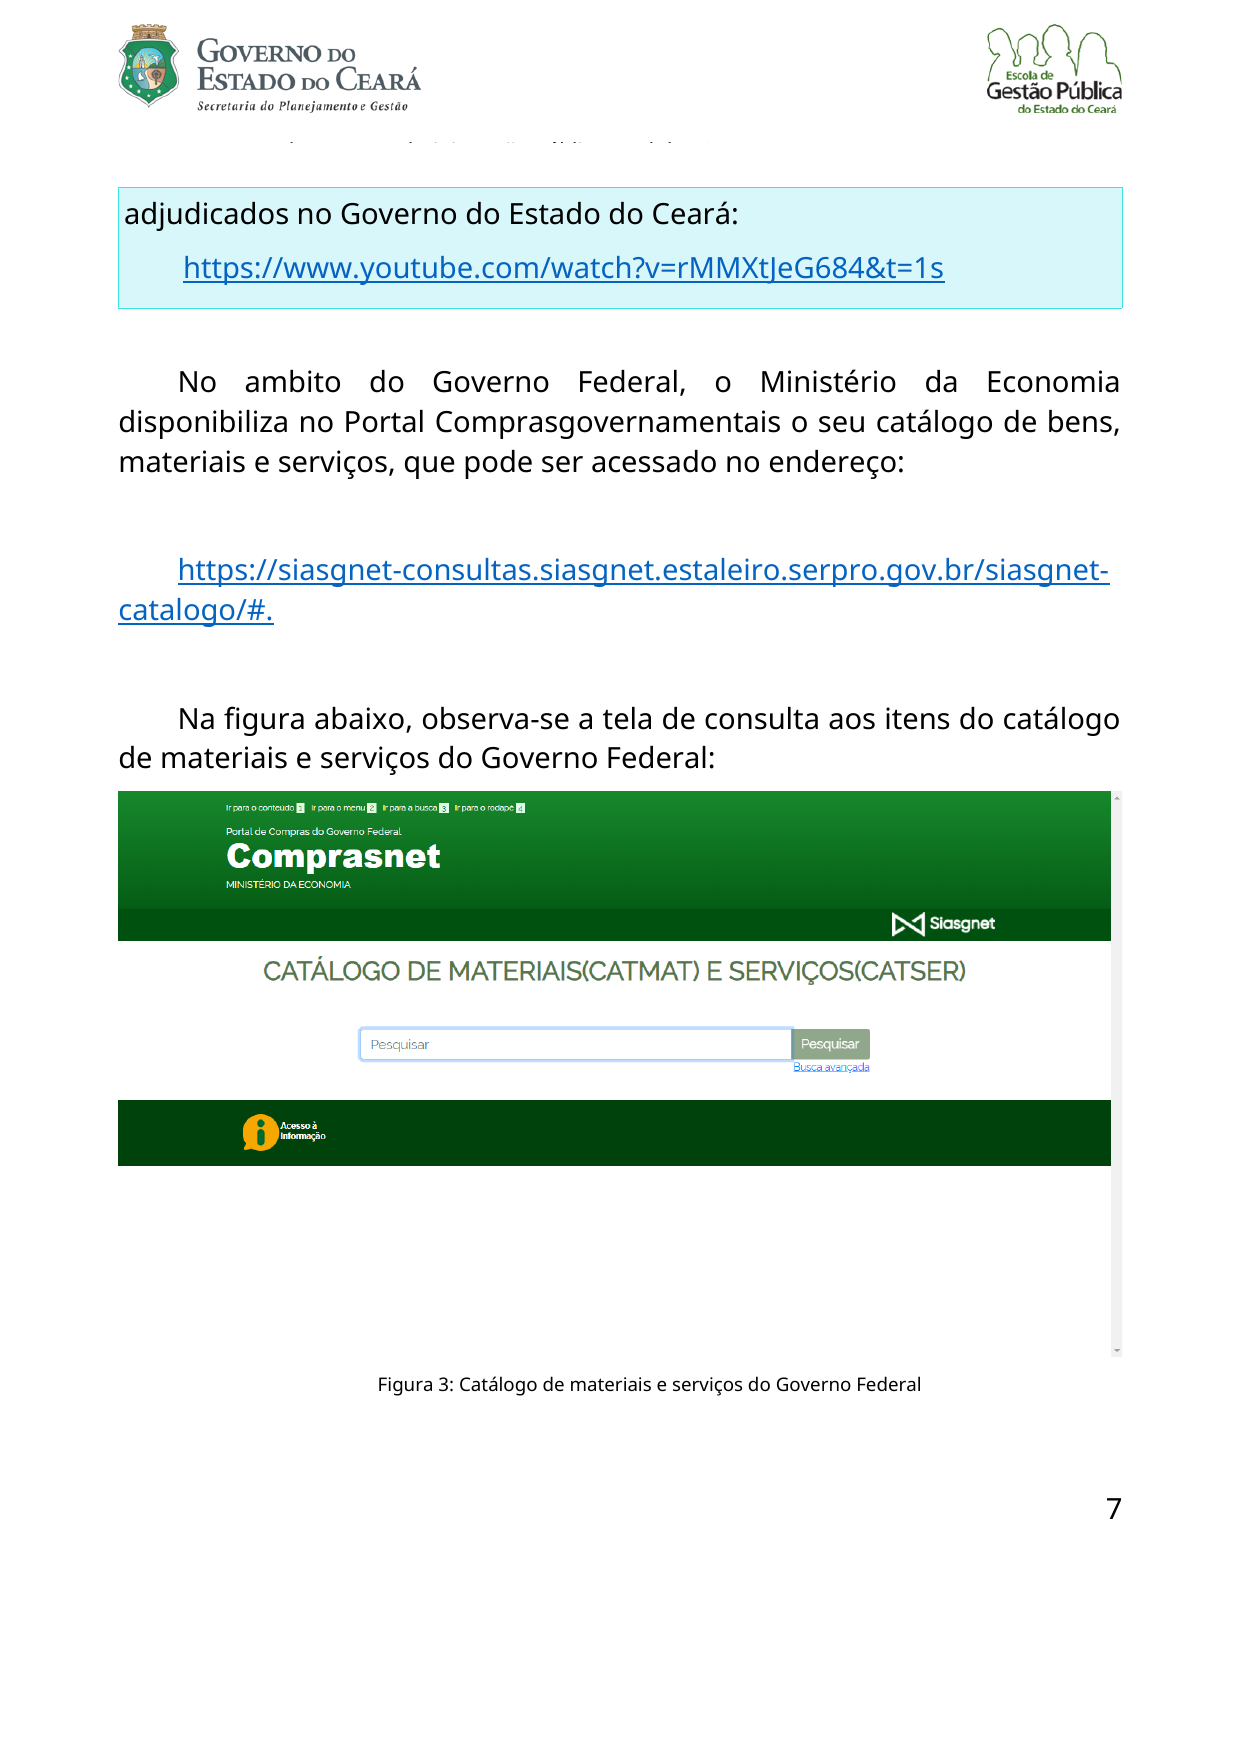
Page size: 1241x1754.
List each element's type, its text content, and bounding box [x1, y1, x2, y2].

picture [118, 791, 1123, 1357]
picture [118, 24, 1122, 113]
text Figura 3: Catálogo de materiais e serviços do Governo Federal [118, 1357, 1122, 1396]
text https://siasgnet-consultas.siasgnet.estaleiro.serpro.gov.br/siasgnet-catalogo/#. [118, 550, 1122, 629]
text Na figura abaixo, observa-se a tela de consulta aos itens do catálogo de materiais e serviços do Governo Federal: [118, 698, 1122, 777]
text No ambito do Governo Federal, o Ministério da Economia disponibiliza no Portal Comprasgovernamentais o seu catálogo de bens, materiais e serviços, que pode ser acessado no endereço: [118, 362, 1122, 481]
table_cell adjudicados no Governo do Estado do Ceará: https://www.youtube.com/watch?v=rMMXtJeG684&t=1s [119, 188, 1122, 307]
